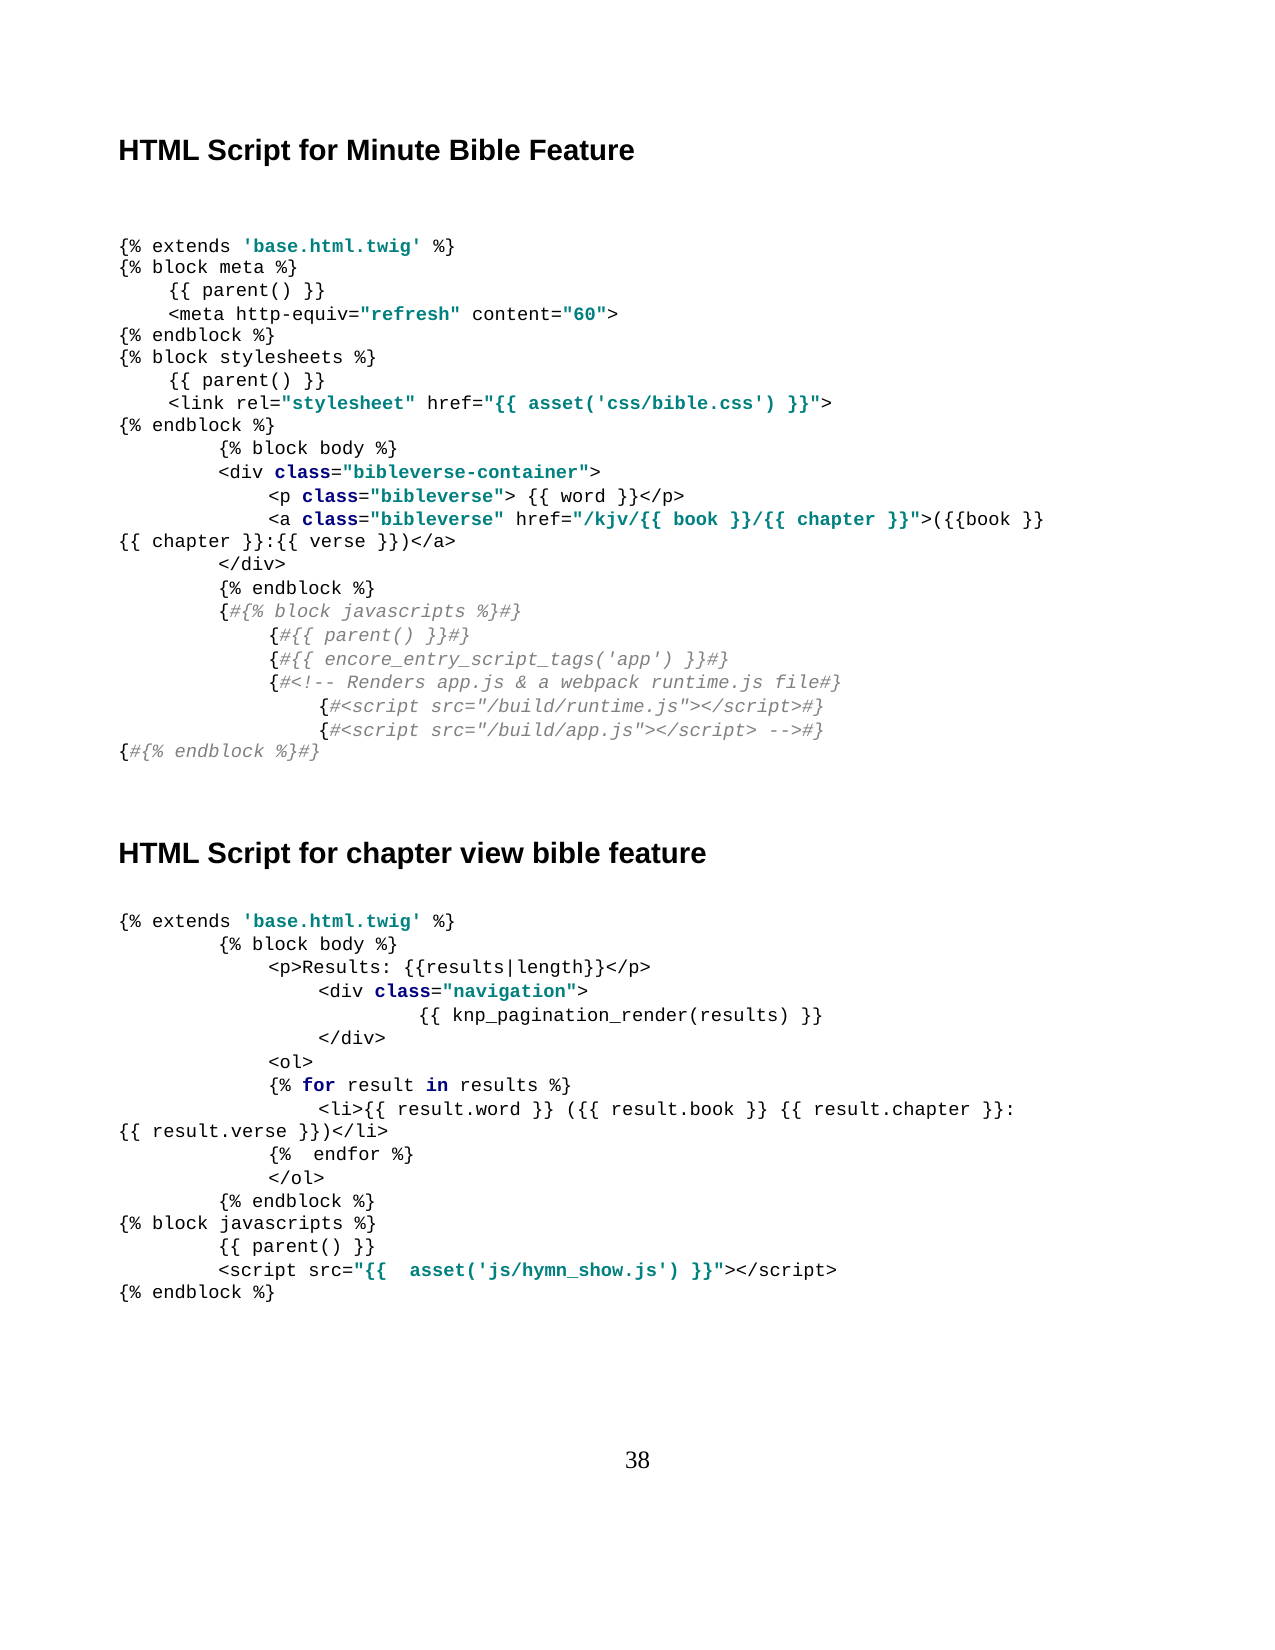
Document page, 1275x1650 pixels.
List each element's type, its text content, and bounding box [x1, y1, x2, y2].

text <li>{{ result.word }} ({{ result.book }} {{ result.chapter }}:{{ result.verse }})</li> [118, 1098, 1157, 1143]
text {% endblock %} [118, 326, 1157, 347]
text <script src="{{ asset('js/hymn_show.js') }}"></script> [118, 1259, 1157, 1282]
text {% endfor %} [118, 1143, 1157, 1167]
text {% extends 'base.html.twig' %} [118, 236, 1157, 258]
text {% extends 'base.html.twig' %} [118, 911, 1157, 933]
text <p>Results: {{results|length}}</p> [118, 956, 1157, 980]
text <ol> [118, 1051, 1157, 1074]
text <div class="navigation"> [118, 980, 1157, 1003]
text <div class="bibleverse-container"> [118, 461, 1157, 484]
text {% for result in results %} [118, 1074, 1157, 1098]
text {#<script src="/build/runtime.js"></script>#} [118, 695, 1157, 719]
text {#{{ parent() }}#} [118, 624, 1157, 648]
text <meta http-equiv="refresh" content="60"> [118, 303, 1157, 326]
text {% block meta %} [118, 258, 1157, 279]
text <link rel="stylesheet" href="{{ asset('css/bible.css') }}"> [118, 392, 1157, 416]
text {% endblock %} [118, 416, 1157, 437]
subtitle HTML Script for chapter view bible feature [118, 836, 1157, 870]
text </ol> [118, 1167, 1157, 1190]
text {% block stylesheets %} [118, 347, 1157, 369]
text {{ knp_pagination_render(results) }} [118, 1003, 1157, 1027]
text {{ parent() }} [118, 369, 1157, 392]
text {% block javascripts %} [118, 1214, 1157, 1235]
text {#{% block javascripts %}#} [118, 600, 1157, 624]
text </div> [118, 553, 1157, 577]
text {{ parent() }} [118, 279, 1157, 303]
text {{ parent() }} [118, 1235, 1157, 1259]
text <a class="bibleverse" href="/kjv/{{ book }}/{{ chapter }}">({{book }} {{ chapter }}:{{ verse }})</a> [118, 508, 1157, 553]
text {#{% endblock %}#} [118, 742, 1157, 763]
text {% endblock %} [118, 1282, 1157, 1304]
subtitle HTML Script for Minute Bible Feature [118, 133, 1157, 166]
text {#<script src="/build/app.js"></script> -->#} [118, 719, 1157, 742]
text {% block body %} [118, 933, 1157, 956]
text {% block body %} [118, 437, 1157, 461]
text <p class="bibleverse"> {{ word }}</p> [118, 484, 1157, 508]
text {% endblock %} [118, 577, 1157, 600]
text {#{{ encore_entry_script_tags('app') }}#} [118, 648, 1157, 671]
text {% endblock %} [118, 1190, 1157, 1214]
text {#<!-- Renders app.js & a webpack runtime.js file#} [118, 671, 1157, 695]
text </div> [118, 1027, 1157, 1051]
